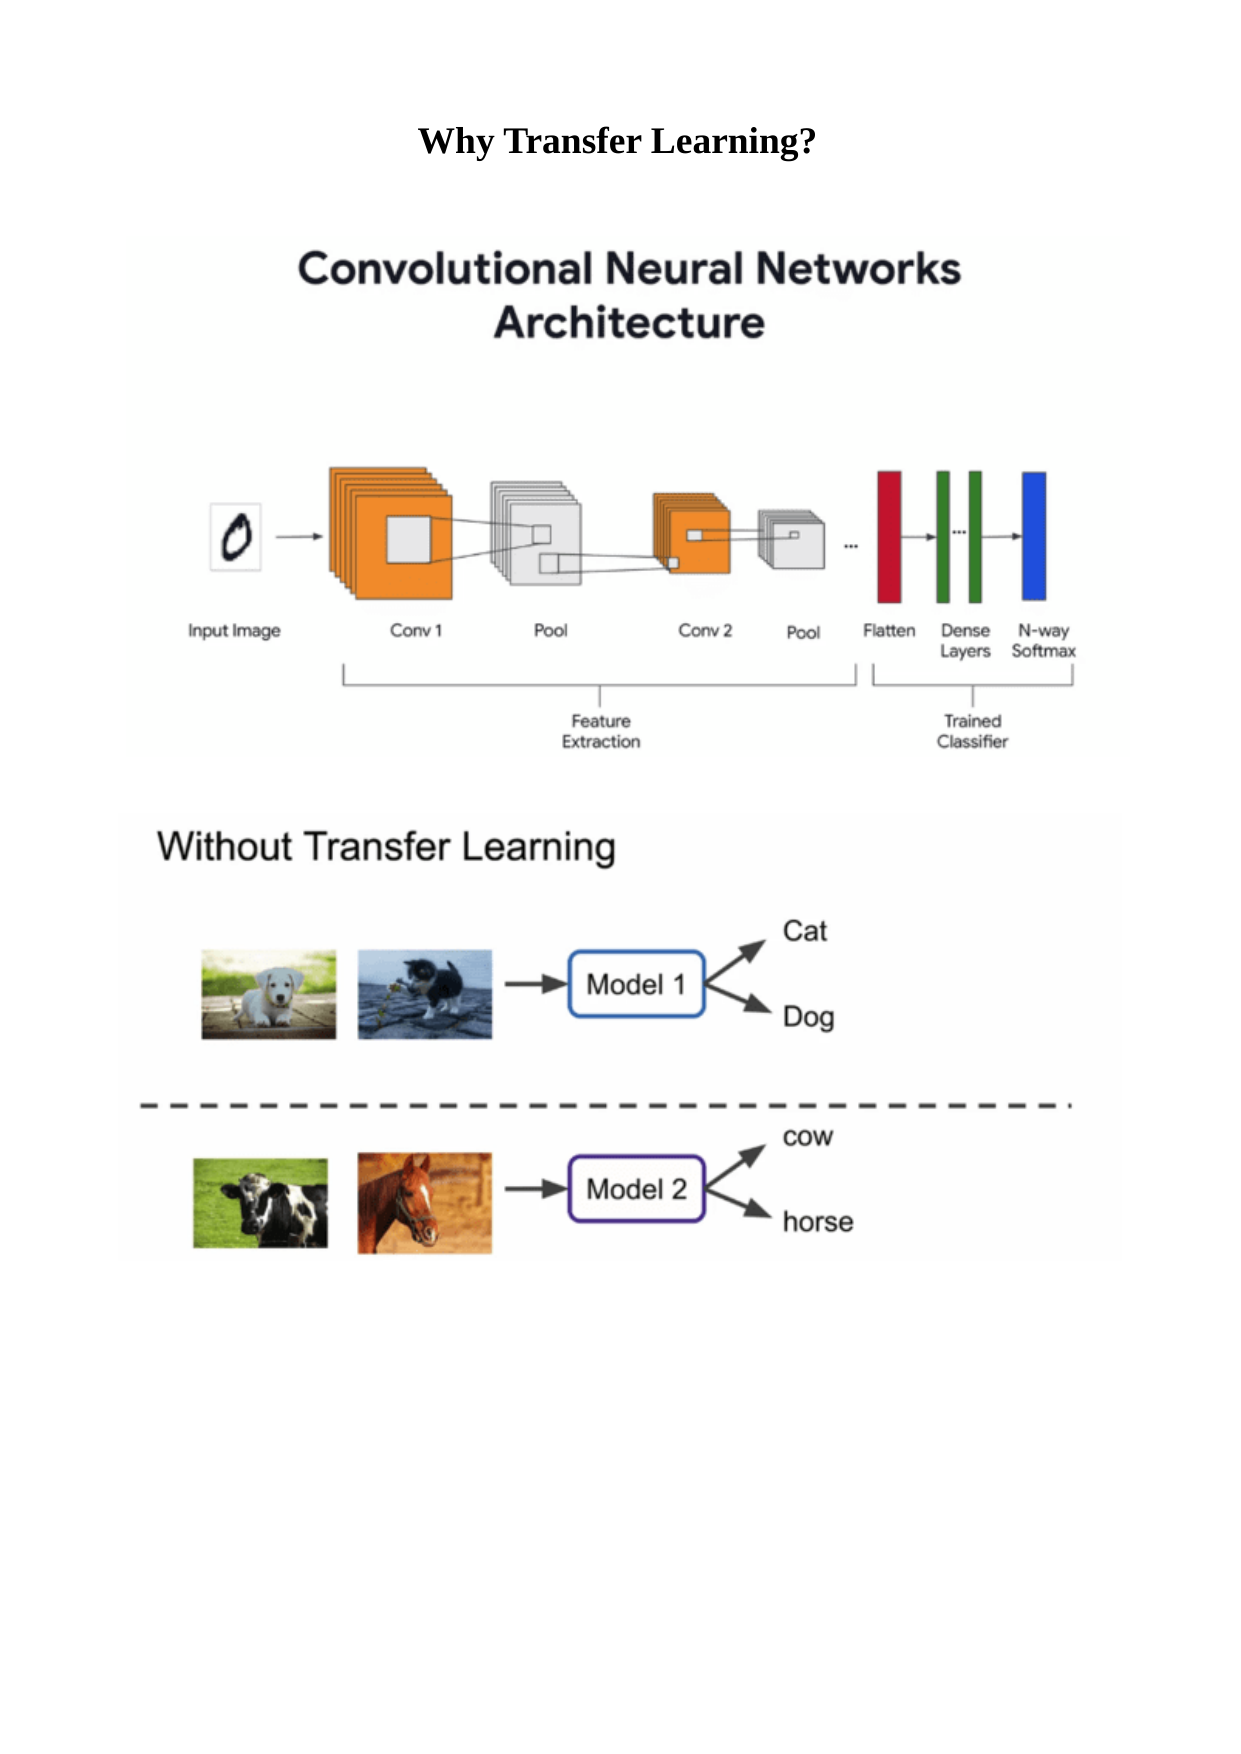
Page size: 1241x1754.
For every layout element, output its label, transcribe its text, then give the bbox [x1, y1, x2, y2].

picture [126, 236, 1130, 757]
picture [118, 813, 1123, 1261]
subtitle Why Transfer Learning? [118, 118, 1122, 161]
